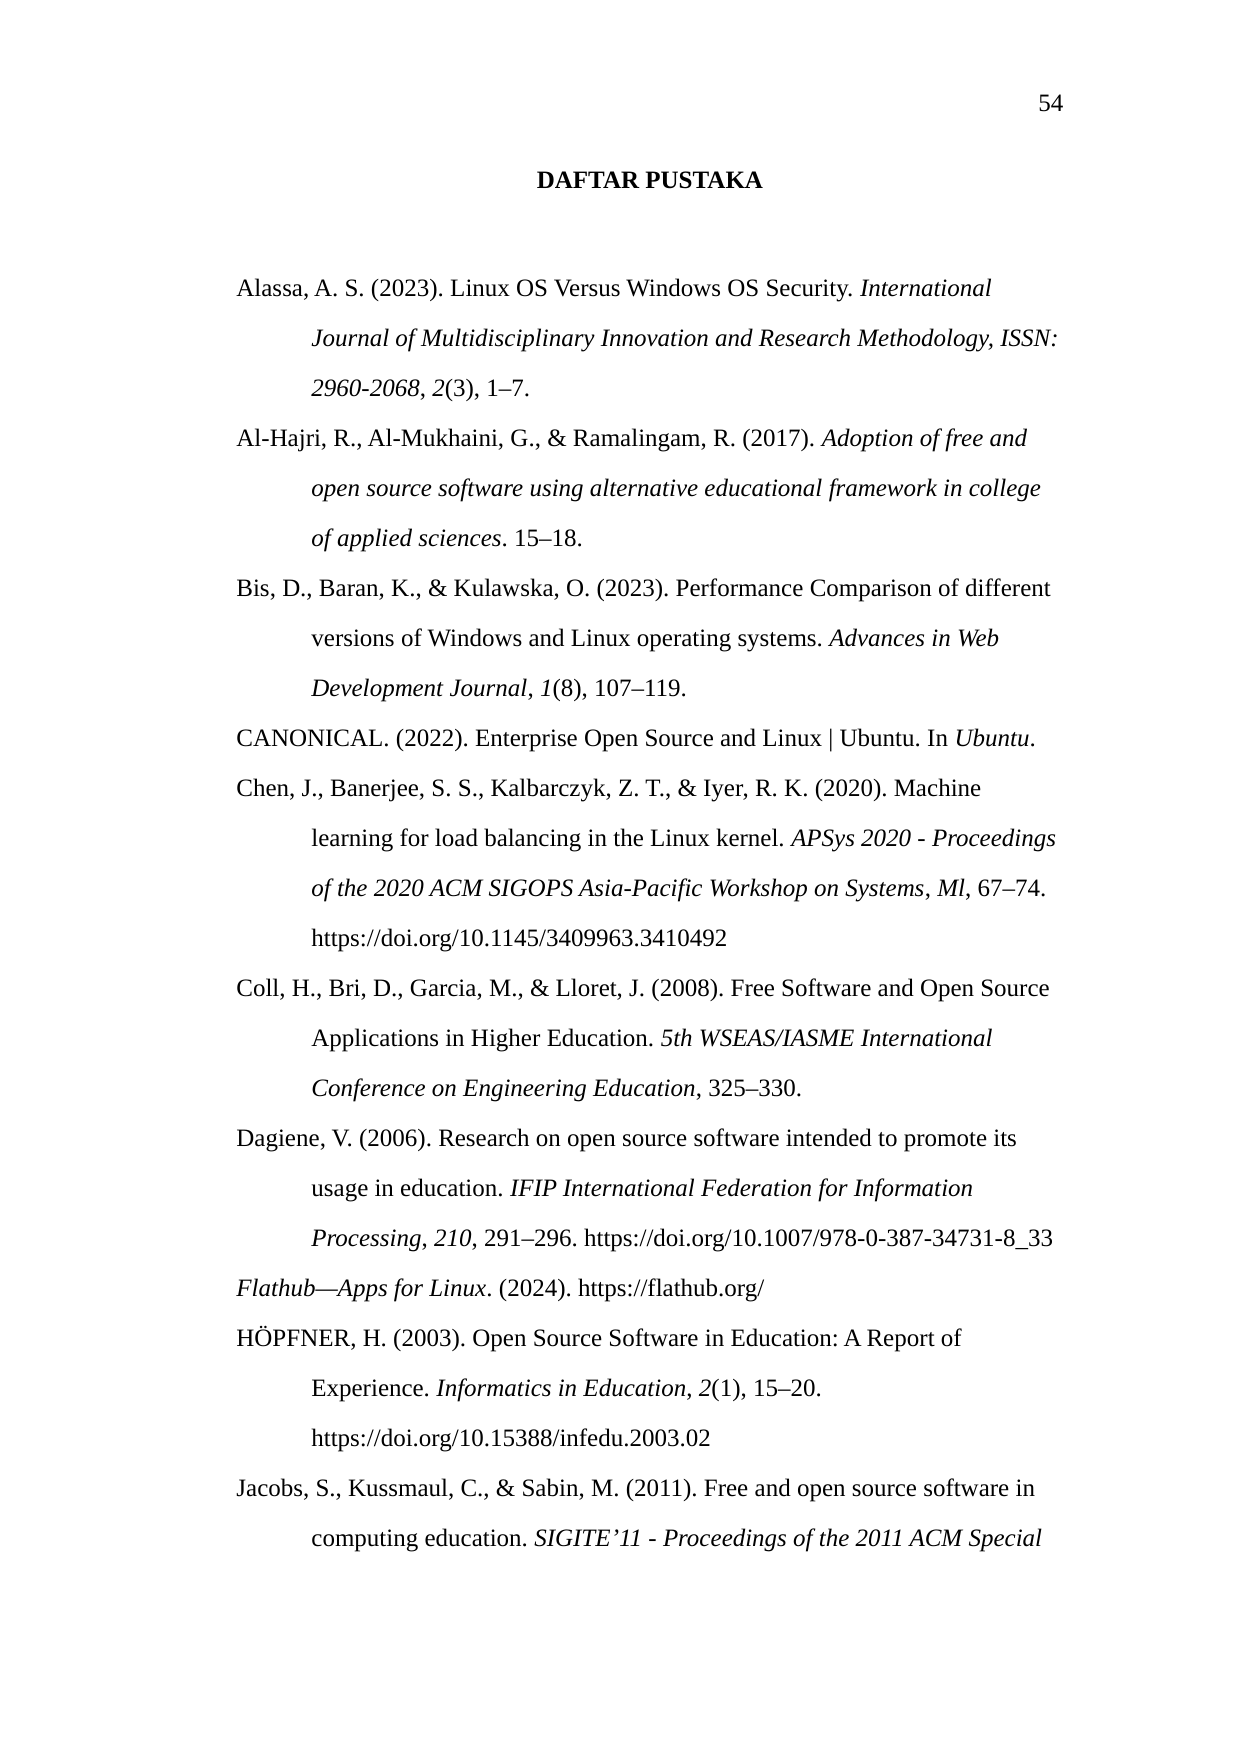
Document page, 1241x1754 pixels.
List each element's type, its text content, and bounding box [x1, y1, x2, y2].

text Alassa, A. S. (2023). Linux OS Versus Windows OS Security. International Journal of Multidisciplinary Innovation and Research Methodology, ISSN: 2960-2068, 2(3), 1–7. [236, 252, 1063, 402]
text Flathub—Apps for Linux. (2024). https://flathub.org/ [236, 1252, 1063, 1302]
subtitle DAFTAR PUSTAKA [236, 165, 1063, 194]
text Bis, D., Baran, K., & Kulawska, O. (2023). Performance Comparison of different versions of Windows and Linux operating systems. Advances in Web Development Journal, 1(8), 107–119. [236, 552, 1063, 702]
text CANONICAL. (2022). Enterprise Open Source and Linux | Ubuntu. In Ubuntu. [236, 702, 1063, 752]
text HÖPFNER, H. (2003). Open Source Software in Education: A Report of Experience. Informatics in Education, 2(1), 15–20. https://doi.org/10.15388/infedu.2003.02 [236, 1302, 1063, 1452]
text Chen, J., Banerjee, S. S., Kalbarczyk, Z. T., & Iyer, R. K. (2020). Machine learning for load balancing in the Linux kernel. APSys 2020 - Proceedings of the 2020 ACM SIGOPS Asia-Pacific Workshop on Systems, Ml, 67–74. https://doi.org/10.1145/3409963.3410492 [236, 752, 1063, 952]
text Jacobs, S., Kussmaul, C., & Sabin, M. (2011). Free and open source software in computing education. SIGITE’11 - Proceedings of the 2011 ACM Special [236, 1452, 1063, 1552]
text Coll, H., Bri, D., Garcia, M., & Lloret, J. (2008). Free Software and Open Source Applications in Higher Education. 5th WSEAS/IASME International Conference on Engineering Education, 325–330. [236, 952, 1063, 1102]
text Al-Hajri, R., Al-Mukhaini, G., & Ramalingam, R. (2017). Adoption of free and open source software using alternative educational framework in college of applied sciences. 15–18. [236, 402, 1063, 552]
text Dagiene, V. (2006). Research on open source software intended to promote its usage in education. IFIP International Federation for Information Processing, 210, 291–296. https://doi.org/10.1007/978-0-387-34731-8_33 [236, 1102, 1063, 1252]
